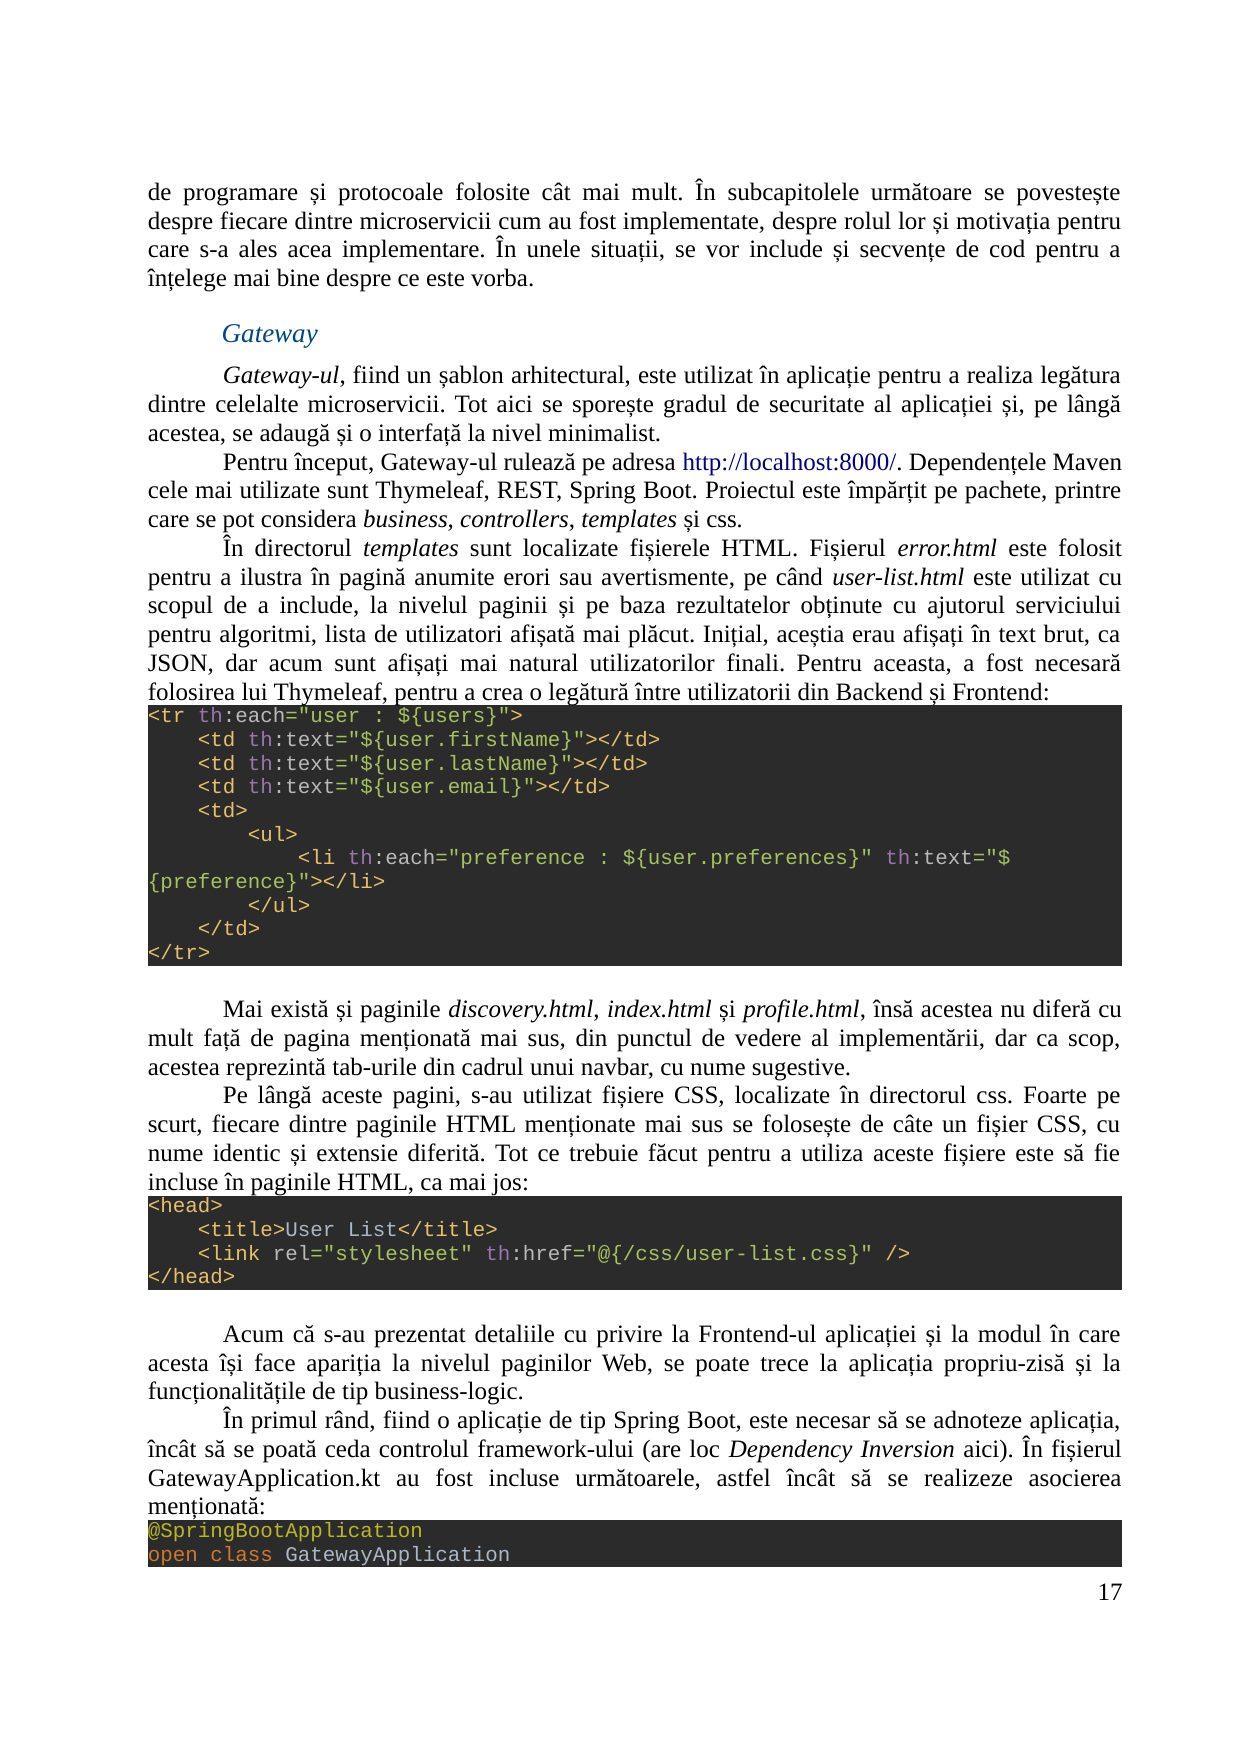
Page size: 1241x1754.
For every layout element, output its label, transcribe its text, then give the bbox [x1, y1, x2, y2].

text Mai există și paginile discovery.html, index.html și profile.html, însă acestea nu diferă cu mult față de pagina menționată mai sus, din punctul de vedere al implementării, dar ca scop, acestea reprezintă tab-urile din cadrul unui navbar, cu nume sugestive. [148, 994, 1122, 1081]
text În directorul templates sunt localizate fișierele HTML. Fișierul error.html este folosit pentru a ilustra în pagină anumite erori sau avertismente, pe când user-list.html este utilizat cu scopul de a include, la nivelul paginii și pe baza rezultatelor obținute cu ajutorul serviciului pentru algoritmi, lista de utilizatori afișată mai plăcut. Inițial, aceștia erau afișați în text brut, ca JSON, dar acum sunt afișați mai natural utilizatorilor finali. Pentru aceasta, a fost necesară folosirea lui Thymeleaf, pentru a crea o legătură între utilizatorii din Backend și Frontend: [148, 533, 1122, 705]
text Acum că s-au prezentat detaliile cu privire la Frontend-ul aplicației și la modul în care acesta își face apariția la nivelul paginilor Web, se poate trece la aplicația propriu-zisă și la funcționalitățile de tip business-logic. [148, 1319, 1122, 1405]
text Gateway-ul, fiind un șablon arhitectural, este utilizat în aplicație pentru a realiza legătura dintre celelalte microservicii. Tot aici se sporește gradul de securitate al aplicației și, pe lângă acestea, se adaugă și o interfață la nivel minimalist. [148, 360, 1122, 447]
text de programare și protocoale folosite cât mai mult. În subcapitolele următoare se povestește despre fiecare dintre microservicii cum au fost implementate, despre rolul lor și motivația pentru care s-a ales acea implementare. În unele situații, se vor include și secvențe de cod pentru a înțelege mai bine despre ce este vorba. [148, 177, 1122, 292]
subtitle Gateway [221, 317, 1122, 348]
text @SpringBootApplication open class GatewayApplication [148, 1520, 1122, 1567]
text Pe lângă aceste pagini, s-au utilizat fișiere CSS, localizate în directorul css. Foarte pe scurt, fiecare dintre paginile HTML menționate mai sus se folosește de câte un fișier CSS, cu nume identic și extensie diferită. Tot ce trebuie făcut pentru a utiliza aceste fișiere este să fie incluse în paginile HTML, ca mai jos: [148, 1081, 1122, 1196]
text <head> <title>User List</title> <link rel="stylesheet" th:href="@{/css/user-list.css}" /> </head> [148, 1196, 1122, 1290]
text Pentru început, Gateway-ul rulează pe adresa http://localhost:8000/. Dependențele Maven cele mai utilizate sunt Thymeleaf, REST, Spring Boot. Proiectul este împărțit pe pachete, printre care se pot considera business, controllers, templates și css. [148, 447, 1122, 533]
text <tr th:each="user : ${users}"> <td th:text="${user.firstName}"></td> <td th:text="${user.lastName}"></td> <td th:text="${user.email}"></td> <td> <ul> <li th:each="preference : ${user.preferences}" th:text="${preference}"></li> </ul> </td> </tr> [148, 705, 1122, 966]
text În primul rând, fiind o aplicație de tip Spring Boot, este necesar să se adnoteze aplicația, încât să se poată ceda controlul framework-ului (are loc Dependency Inversion aici). În fișierul GatewayApplication.kt au fost incluse următoarele, astfel încât să se realizeze asocierea menționată: [148, 1405, 1122, 1520]
